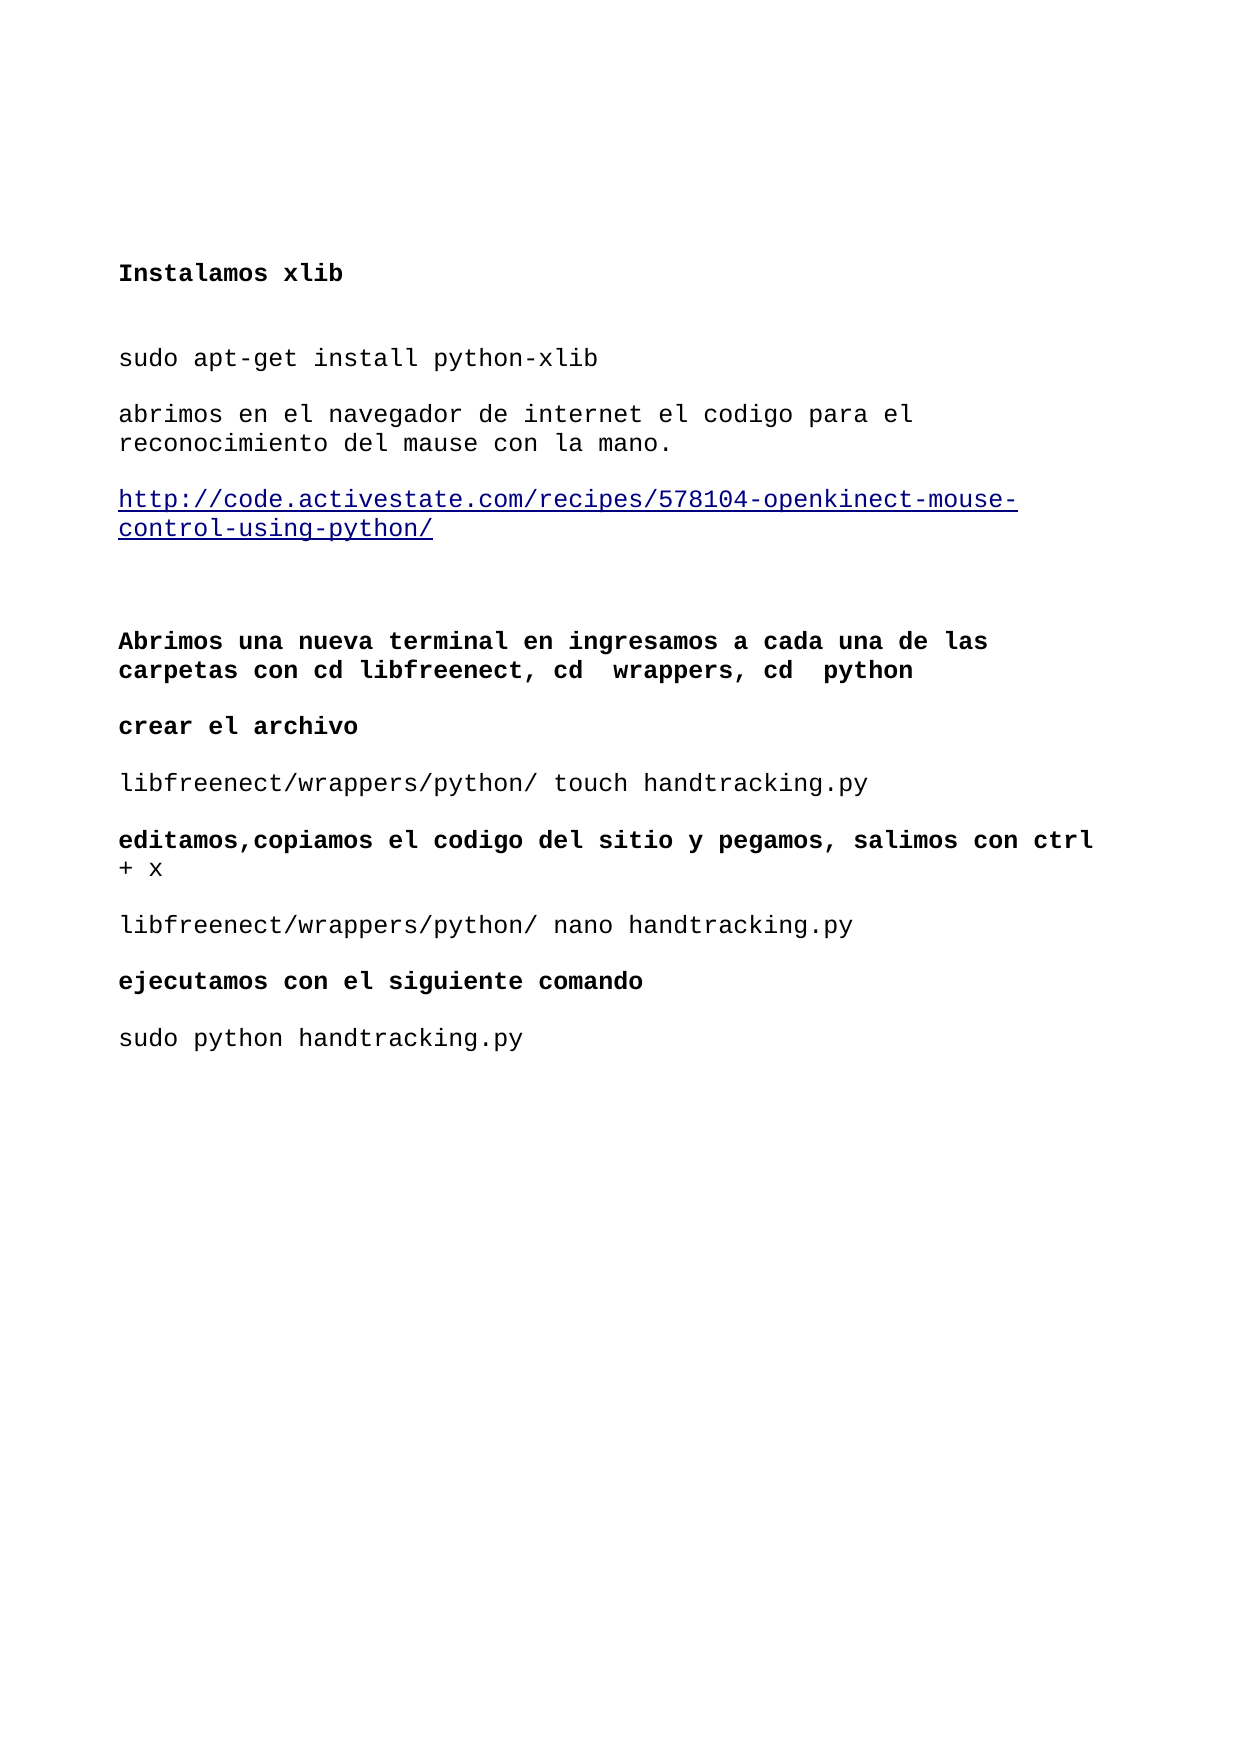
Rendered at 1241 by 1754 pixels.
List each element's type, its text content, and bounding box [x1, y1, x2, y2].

text sudo apt-get install python-xlib [118, 345, 1122, 373]
text libfreenect/wrappers/python/ nano handtracking.py [118, 912, 1122, 941]
text libfreenect/wrappers/python/ touch handtracking.py [118, 771, 1122, 799]
text Abrimos una nueva terminal en ingresamos a cada una de las carpetas con cd libfreenect, cd wrappers, cd python [118, 629, 1122, 686]
text Instalamos xlib [118, 260, 1122, 288]
text crear el archivo [118, 714, 1122, 742]
text ejecutamos con el siguiente comando [118, 969, 1122, 997]
text sudo python handtracking.py [118, 1026, 1122, 1054]
text editamos,copiamos el codigo del sitio y pegamos, salimos con ctrl + x [118, 827, 1122, 884]
text abrimos en el navegador de internet el codigo para el reconocimiento del mause con la mano. [118, 402, 1122, 458]
text http://code.activestate.com/recipes/578104-openkinect-mouse-control-using-python/ [118, 487, 1122, 543]
